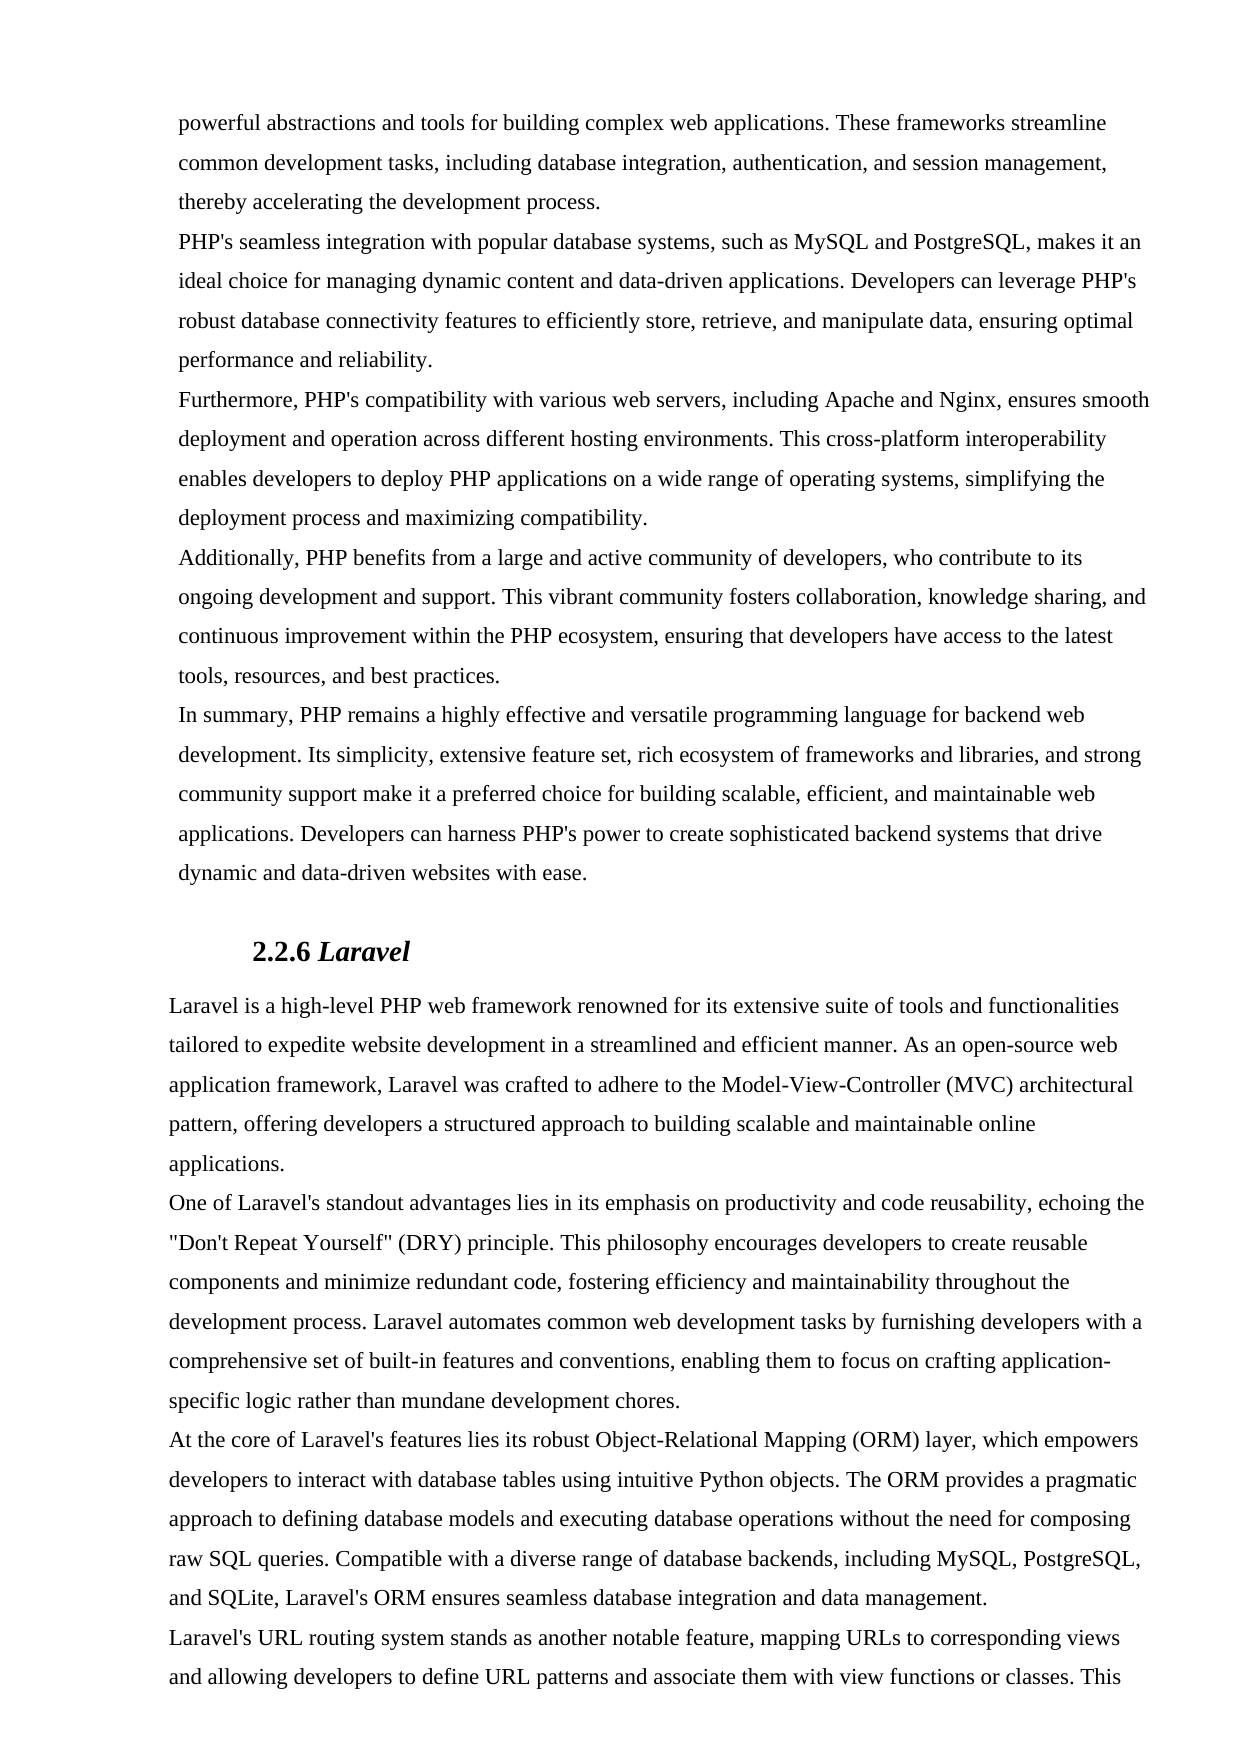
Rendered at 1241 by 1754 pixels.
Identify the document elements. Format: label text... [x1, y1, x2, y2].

text In summary, PHP remains a highly effective and versatile programming language for backend web development. Its simplicity, extensive feature set, rich ecosystem of frameworks and libraries, and strong community support make it a preferred choice for building scalable, efficient, and maintainable web applications. Developers can harness PHP's power to create sophisticated backend systems that drive dynamic and data-driven websites with ease. [178, 702, 1152, 886]
text One of Laravel's standout advantages lies in its emphasis on productivity and code reusability, echoing the "Don't Repeat Yourself" (DRY) principle. This philosophy encourages developers to create reusable components and minimize redundant code, fostering efficiency and maintainability throughout the development process. Laravel automates common web development tasks by furnishing developers with a comprehensive set of built-in features and conventions, enabling them to focus on crafting application-specific logic rather than mundane development chores. [169, 1189, 1152, 1413]
text At the core of Laravel's features lies its robust Object-Relational Mapping (ORM) layer, which empowers developers to interact with database tables using intuitive Python objects. The ORM provides a pragmatic approach to defining database models and executing database operations without the need for composing raw SQL queries. Compatible with a diverse range of database backends, including MySQL, PostgreSQL, and SQLite, Laravel's ORM ensures seamless database integration and data management. [169, 1426, 1152, 1611]
text Additionally, PHP benefits from a large and active community of developers, who contribute to its ongoing development and support. This vibrant community fosters collaboration, knowledge sharing, and continuous improvement within the PHP ecosystem, ensuring that developers have access to the latest tools, resources, and best practices. [178, 544, 1152, 688]
text Furthermore, PHP's compatibility with various web servers, including Apache and Nginx, ensures smooth deployment and operation across different hosting environments. This cross-platform interoperability enables developers to deploy PHP applications on a wide range of operating systems, simplifying the deployment process and maximizing compatibility. [178, 386, 1152, 531]
text PHP's seamless integration with popular database systems, such as MySQL and PostgreSQL, makes it an ideal choice for managing dynamic content and data-driven applications. Developers can leverage PHP's robust database connectivity features to efficiently store, retrieve, and manipulate data, ensuring optimal performance and reliability. [178, 228, 1152, 373]
text 2.2.6 Laravel [252, 934, 1152, 968]
text powerful abstractions and tools for building complex web applications. These frameworks streamline common development tasks, including database integration, authentication, and session management, thereby accelerating the development process. [178, 109, 1152, 215]
text Laravel's URL routing system stands as another notable feature, mapping URLs to corresponding views and allowing developers to define URL patterns and associate them with view functions or classes. This [169, 1624, 1152, 1689]
text Laravel is a high-level PHP web framework renowned for its extensive suite of tools and functionalities tailored to expedite website development in a streamlined and efficient manner. As an open-source web application framework, Laravel was crafted to adhere to the Model-View-Controller (MVC) architectural pattern, offering developers a structured approach to building scalable and maintainable online applications. [169, 992, 1152, 1176]
